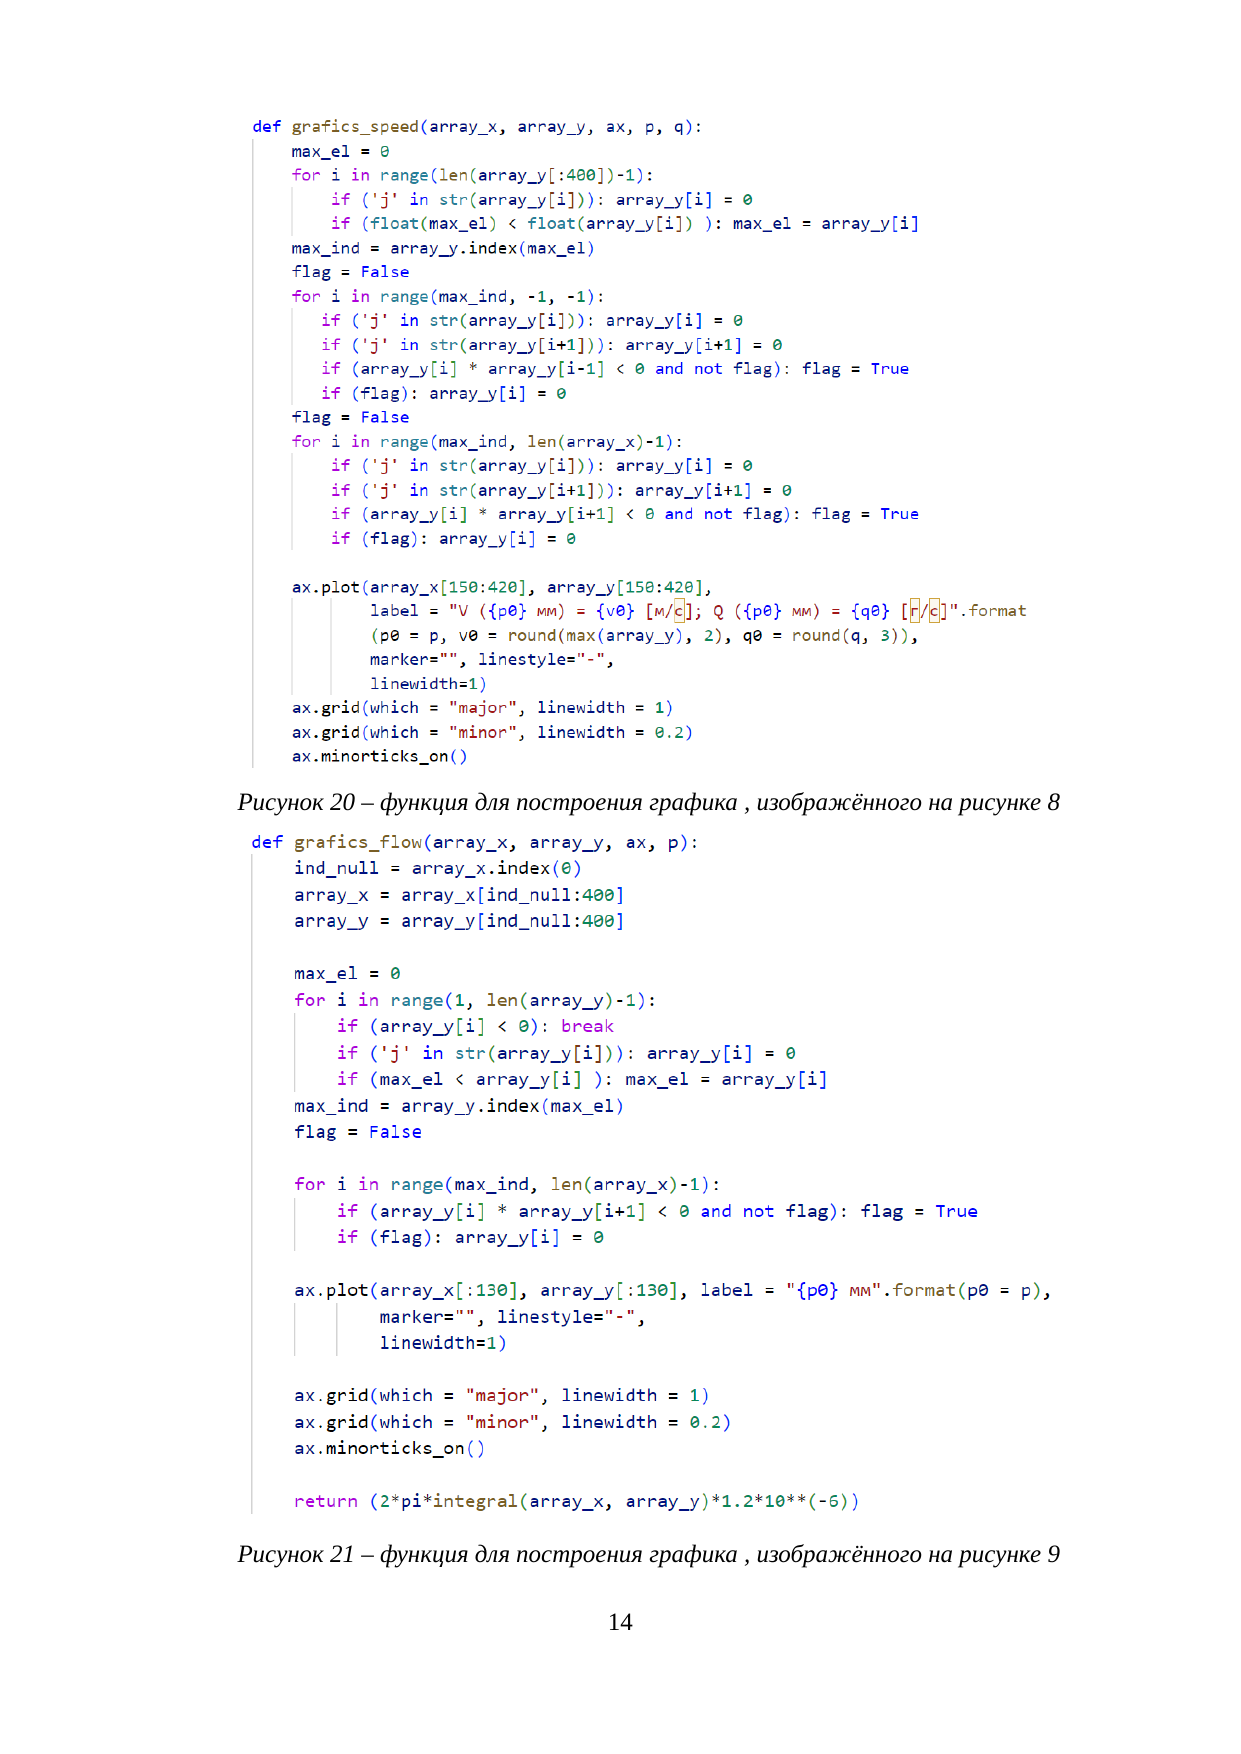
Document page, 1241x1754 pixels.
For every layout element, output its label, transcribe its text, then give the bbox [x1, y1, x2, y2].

picture [246, 829, 1054, 1525]
picture [246, 118, 1053, 773]
text Рисунок 20 – функция для построения графика , изображённого на рисунке 8 [118, 787, 1122, 815]
text Рисунок 21 – функция для построения графика , изображённого на рисунке 9 [118, 1539, 1122, 1568]
